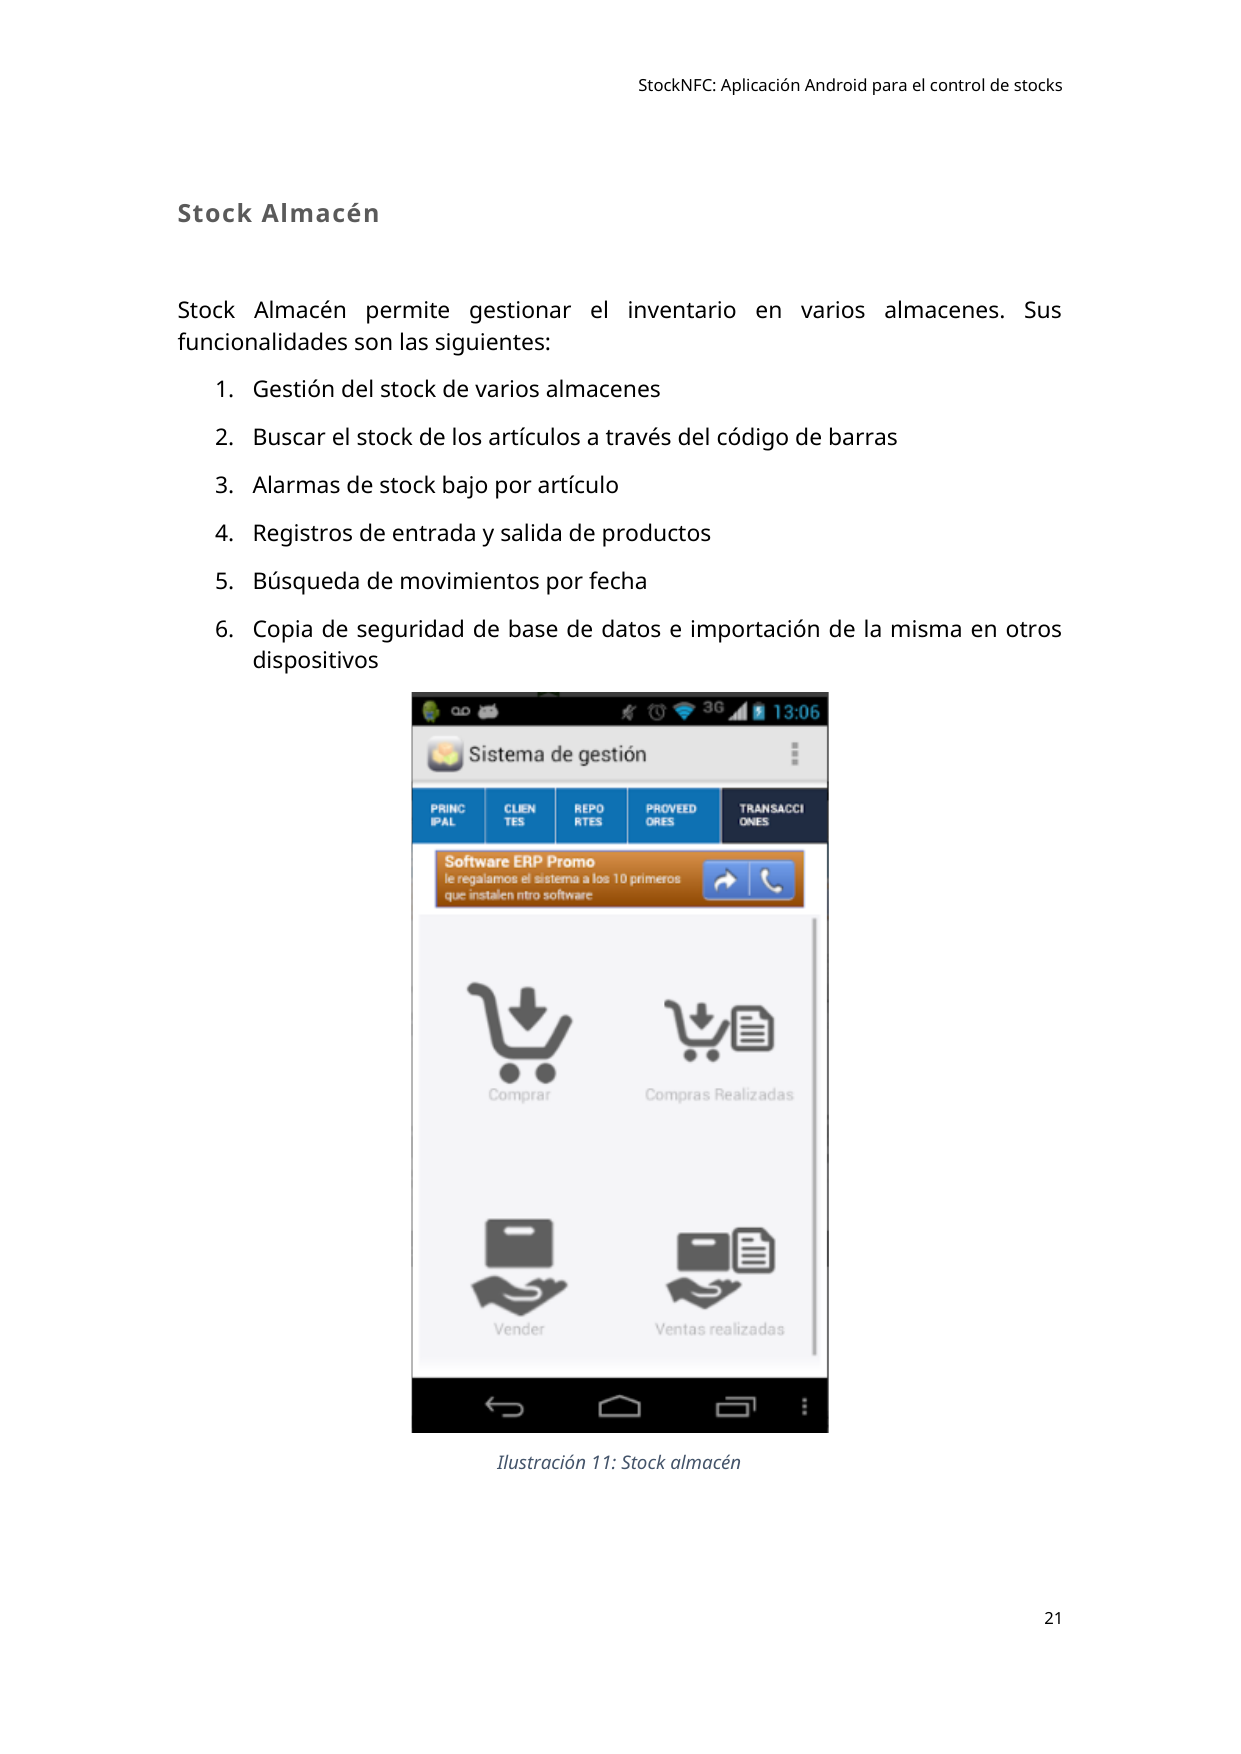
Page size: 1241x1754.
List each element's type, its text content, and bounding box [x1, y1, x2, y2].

list Búsqueda de movimientos por fecha [215, 565, 1063, 596]
list Alarmas de stock bajo por artículo [215, 469, 1063, 500]
list Copia de seguridad de base de datos e importación de la misma en otros dispositivos [215, 613, 1063, 675]
list Gestión del stock de varios almacenes [215, 373, 1063, 404]
list Buscar el stock de los artículos a través del código de barras [215, 421, 1063, 452]
text Stock Almacén permite gestionar el inventario en varios almacenes. Sus funcionalidades son las siguientes: [177, 294, 1063, 357]
text Ilustración 11: Stock almacén [177, 1449, 1063, 1475]
list Registros de entrada y salida de productos [215, 517, 1063, 548]
text Stock Almacén [177, 196, 1063, 229]
